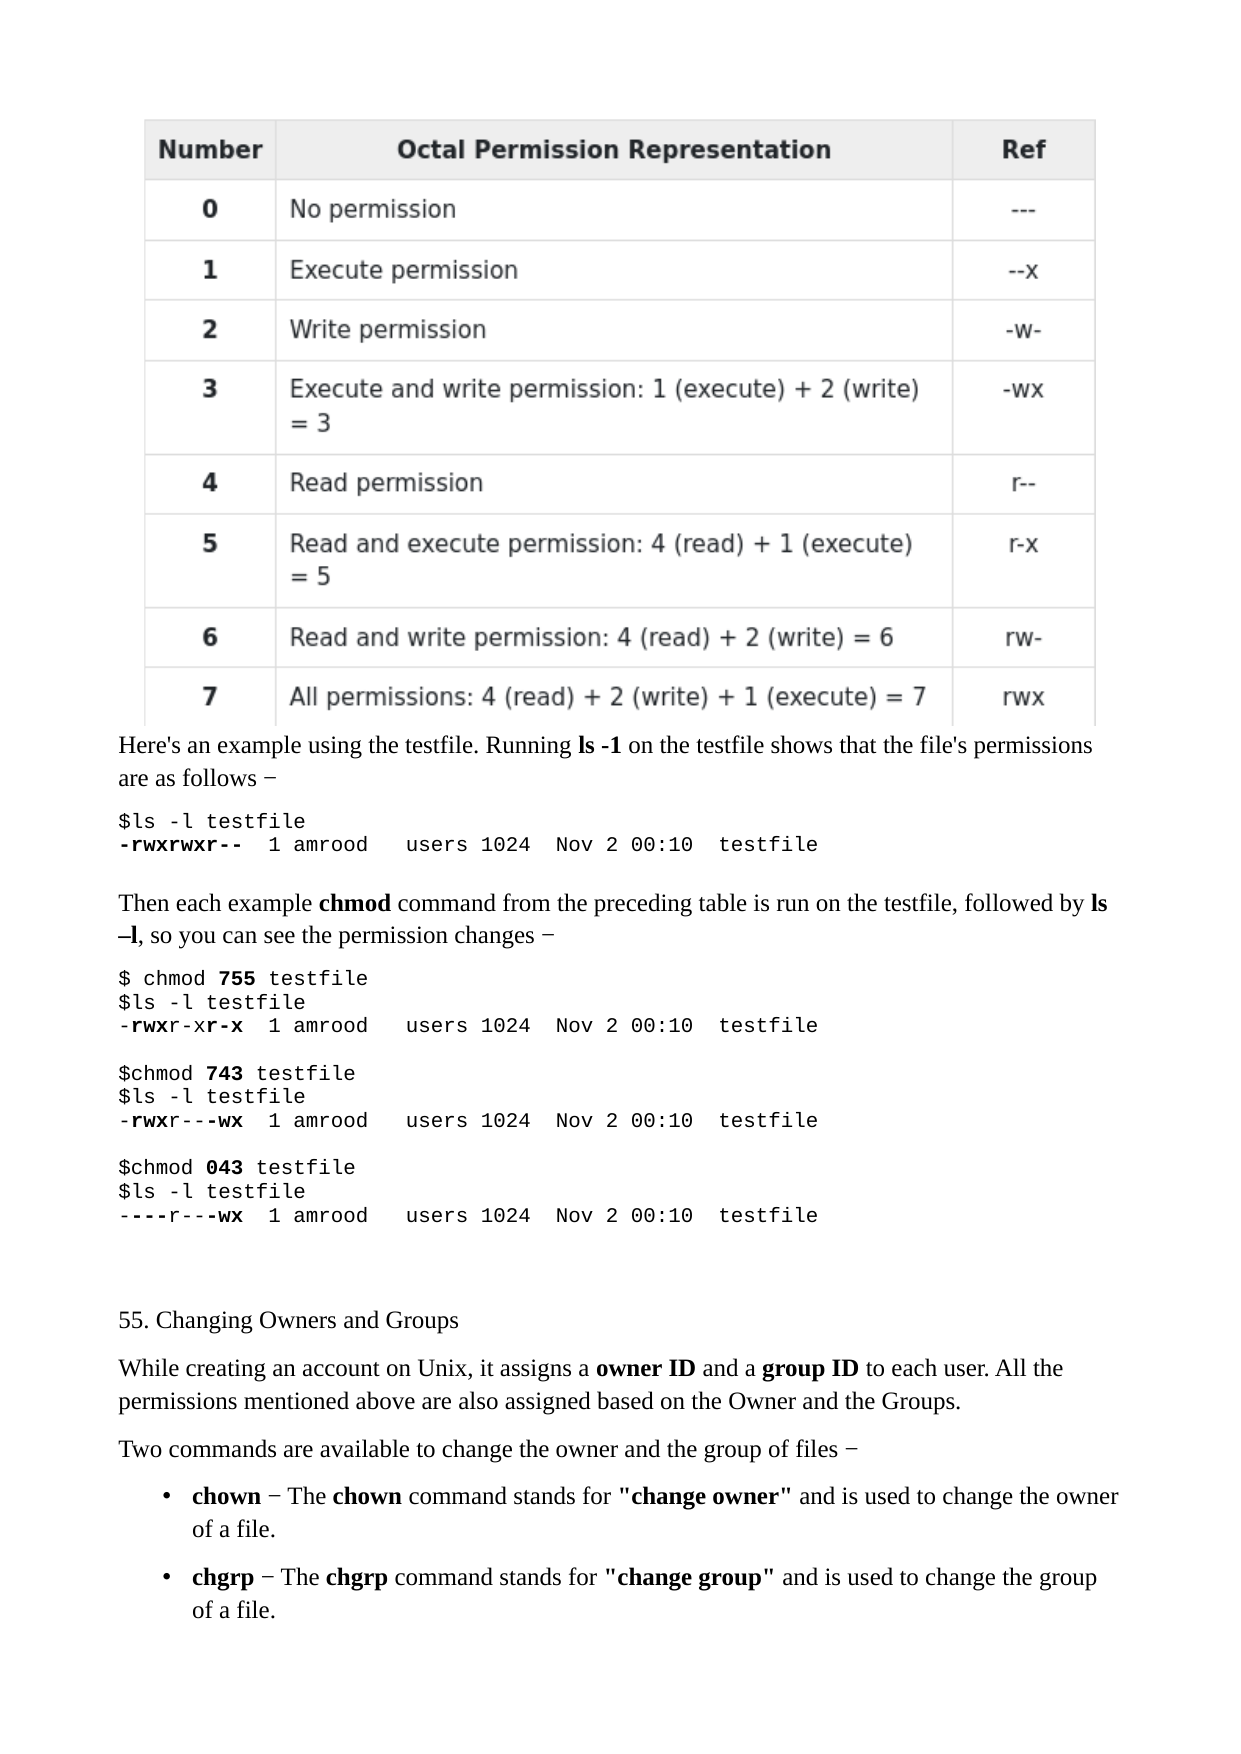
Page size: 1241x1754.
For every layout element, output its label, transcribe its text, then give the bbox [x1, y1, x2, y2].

text Then each example chmod command from the preceding table is run on the testfile, followed by ls –l, so you can see the permission changes − [118, 888, 1122, 949]
text Here's an example using the testfile. Running ls -1 on the testfile shows that the file's permissions are as follows − [118, 118, 1122, 792]
text $chmod 743 testfile [118, 1063, 1122, 1086]
list chown − The chown command stands for "change owner" and is used to change the owner of a file. [162, 1481, 1122, 1543]
text -rwxrwxr-- 1 amrood users 1024 Nov 2 00:10 testfile [118, 834, 1122, 858]
text $chmod 043 testfile [118, 1157, 1122, 1181]
text -rwxr---wx 1 amrood users 1024 Nov 2 00:10 testfile [118, 1110, 1122, 1134]
text While creating an account on Unix, it assigns a owner ID and a group ID to each user. All the permissions mentioned above are also assigned based on the Owner and the Groups. [118, 1353, 1122, 1415]
text $ls -l testfile [118, 1086, 1122, 1110]
text $ls -l testfile [118, 992, 1122, 1016]
list chgrp − The chgrp command stands for "change group" and is used to change the group of a file. [162, 1562, 1122, 1624]
text 55. Changing Owners and Groups [118, 1305, 1122, 1334]
text ----r---wx 1 amrood users 1024 Nov 2 00:10 testfile [118, 1205, 1122, 1228]
text $ chmod 755 testfile [118, 968, 1122, 992]
text -rwxr-xr-x 1 amrood users 1024 Nov 2 00:10 testfile [118, 1016, 1122, 1039]
text $ls -l testfile [118, 1181, 1122, 1205]
picture [144, 118, 1096, 726]
text $ls -l testfile [118, 811, 1122, 834]
text Two commands are available to change the owner and the group of files − [118, 1434, 1122, 1462]
